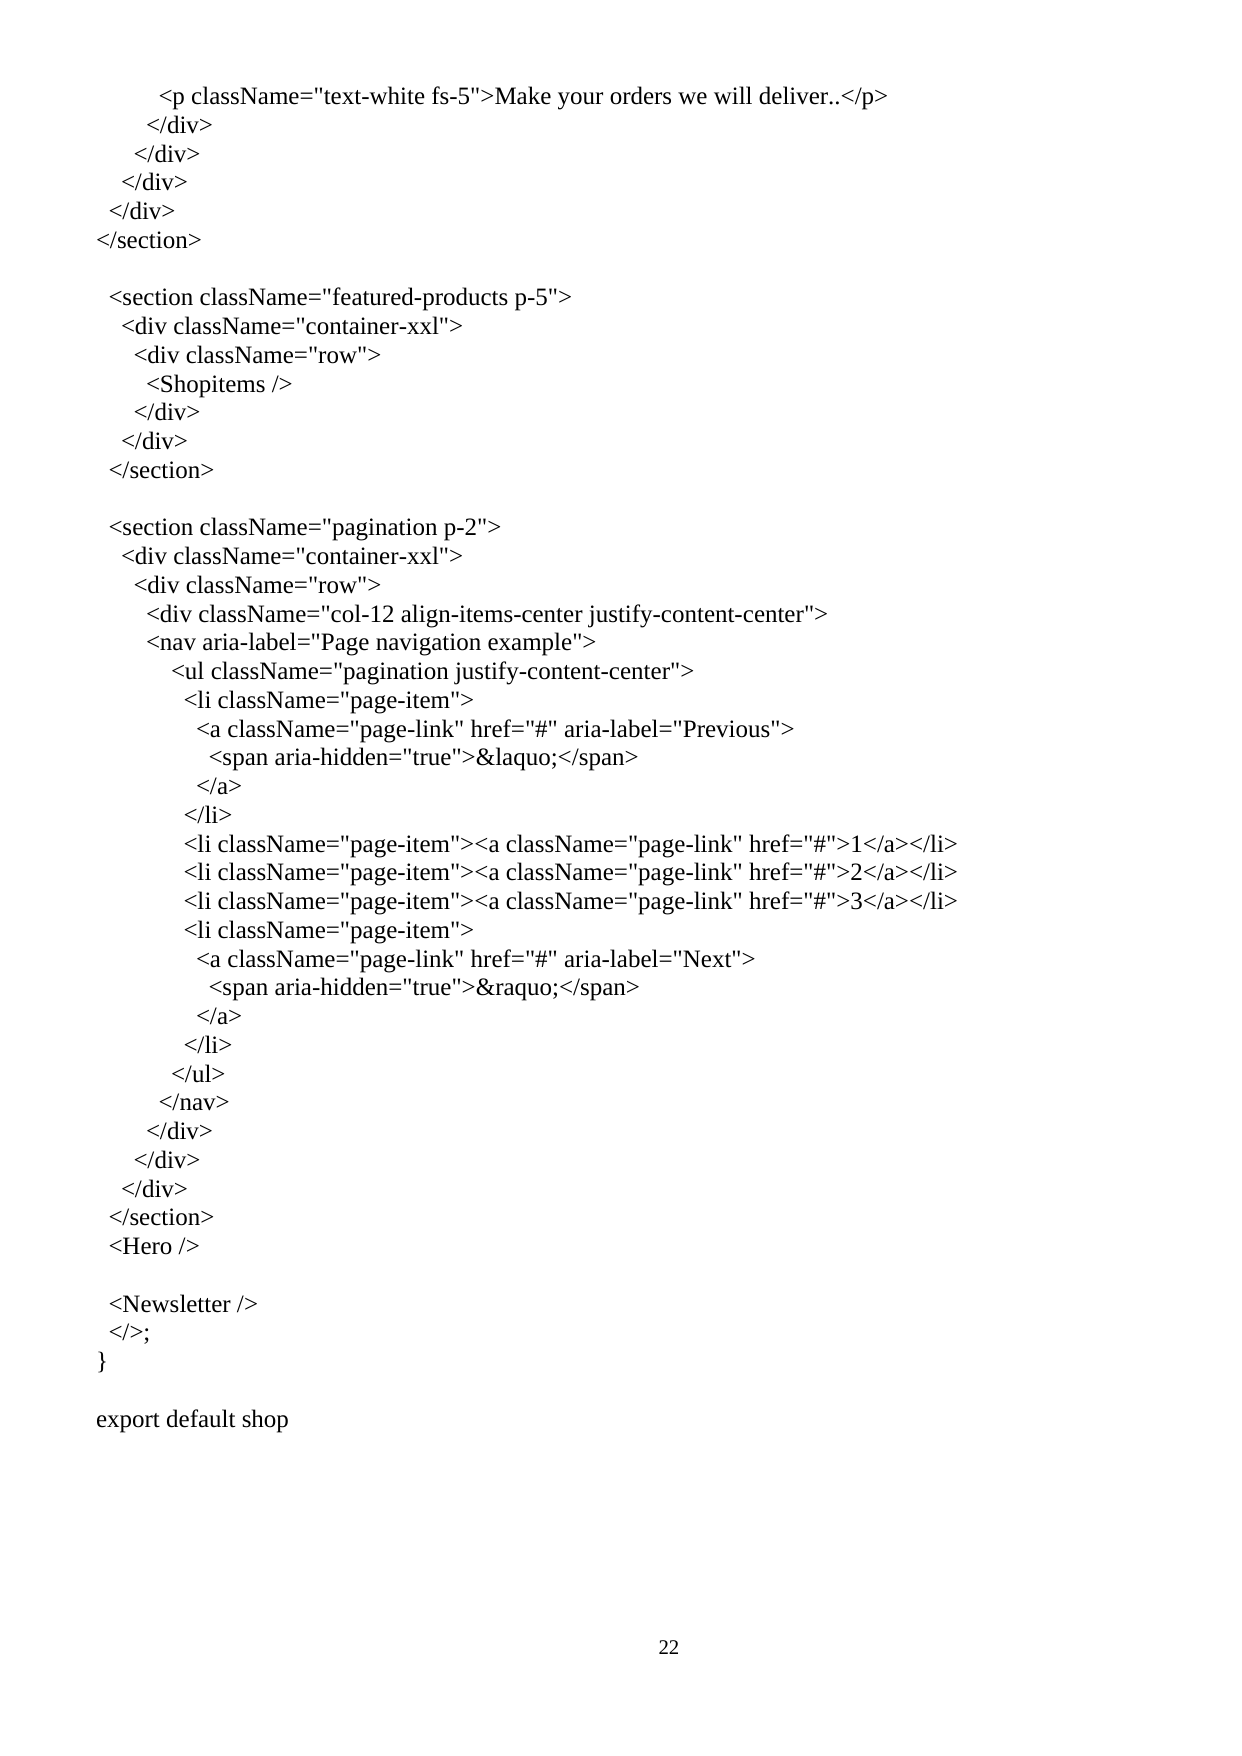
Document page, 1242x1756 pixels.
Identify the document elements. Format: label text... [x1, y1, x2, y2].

text <a className="page-link" href="#" aria-label="Previous"> [96, 714, 1152, 742]
text </section> [96, 225, 1152, 254]
text </div> [96, 1174, 1152, 1202]
text export default shop [96, 1404, 1152, 1432]
text <div className="container-xxl"> [96, 541, 1152, 570]
text <a className="page-link" href="#" aria-label="Next"> [96, 944, 1152, 972]
text <Shopitems /> [96, 369, 1152, 397]
text <div className="col-12 align-items-center justify-content-center"> [96, 599, 1152, 627]
text </li> [96, 800, 1152, 829]
text </div> [96, 139, 1152, 167]
text </section> [96, 1202, 1152, 1231]
text <span aria-hidden="true">&laquo;</span> [96, 742, 1152, 771]
text <ul className="pagination justify-content-center"> [96, 656, 1152, 685]
text <li className="page-item"><a className="page-link" href="#">3</a></li> [96, 886, 1152, 915]
text </div> [96, 426, 1152, 455]
text </div> [96, 110, 1152, 139]
text <Newsletter /> [96, 1289, 1152, 1317]
text </>; [96, 1317, 1152, 1346]
text </div> [96, 196, 1152, 225]
text <span aria-hidden="true">&raquo;</span> [96, 972, 1152, 1001]
text <div className="row"> [96, 340, 1152, 369]
text </a> [96, 771, 1152, 800]
text </ul> [96, 1059, 1152, 1087]
text <li className="page-item"><a className="page-link" href="#">1</a></li> [96, 829, 1152, 857]
text </div> [96, 1145, 1152, 1174]
text <section className="pagination p-2"> [96, 512, 1152, 541]
text <p className="text-white fs-5">Make your orders we will deliver..</p> [96, 81, 1152, 110]
text </div> [96, 1116, 1152, 1145]
text </section> [96, 455, 1152, 484]
text <li className="page-item"> [96, 915, 1152, 944]
text <Hero /> [96, 1231, 1152, 1260]
text </a> [96, 1001, 1152, 1030]
text <li className="page-item"><a className="page-link" href="#">2</a></li> [96, 857, 1152, 886]
text <li className="page-item"> [96, 685, 1152, 714]
text <section className="featured-products p-5"> [96, 282, 1152, 311]
text <div className="container-xxl"> [96, 311, 1152, 340]
text } [96, 1346, 1152, 1375]
text </li> [96, 1030, 1152, 1059]
text </div> [96, 397, 1152, 426]
text </nav> [96, 1087, 1152, 1116]
text <nav aria-label="Page navigation example"> [96, 627, 1152, 656]
text </div> [96, 167, 1152, 196]
text <div className="row"> [96, 570, 1152, 599]
